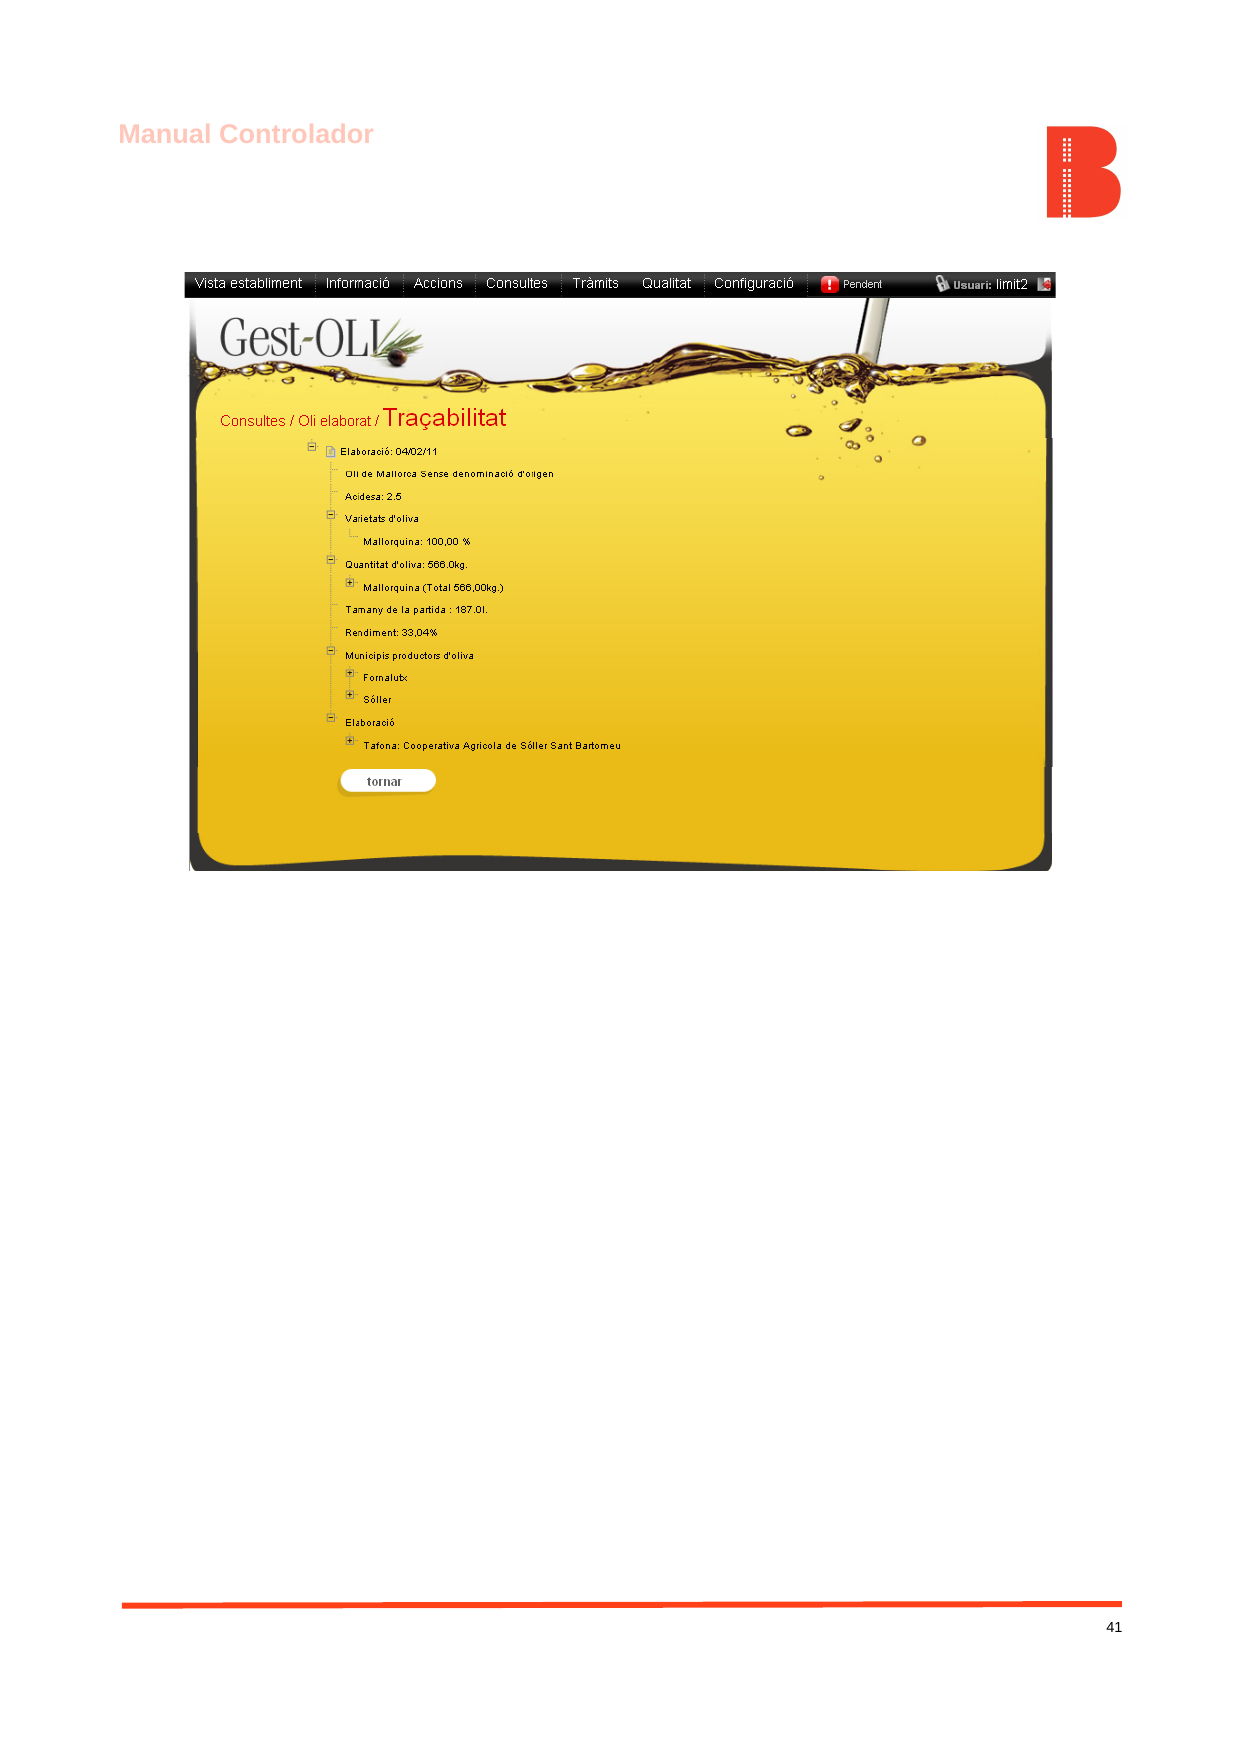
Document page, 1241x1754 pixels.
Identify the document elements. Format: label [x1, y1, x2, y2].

picture [184, 272, 1056, 871]
picture [1036, 124, 1130, 221]
